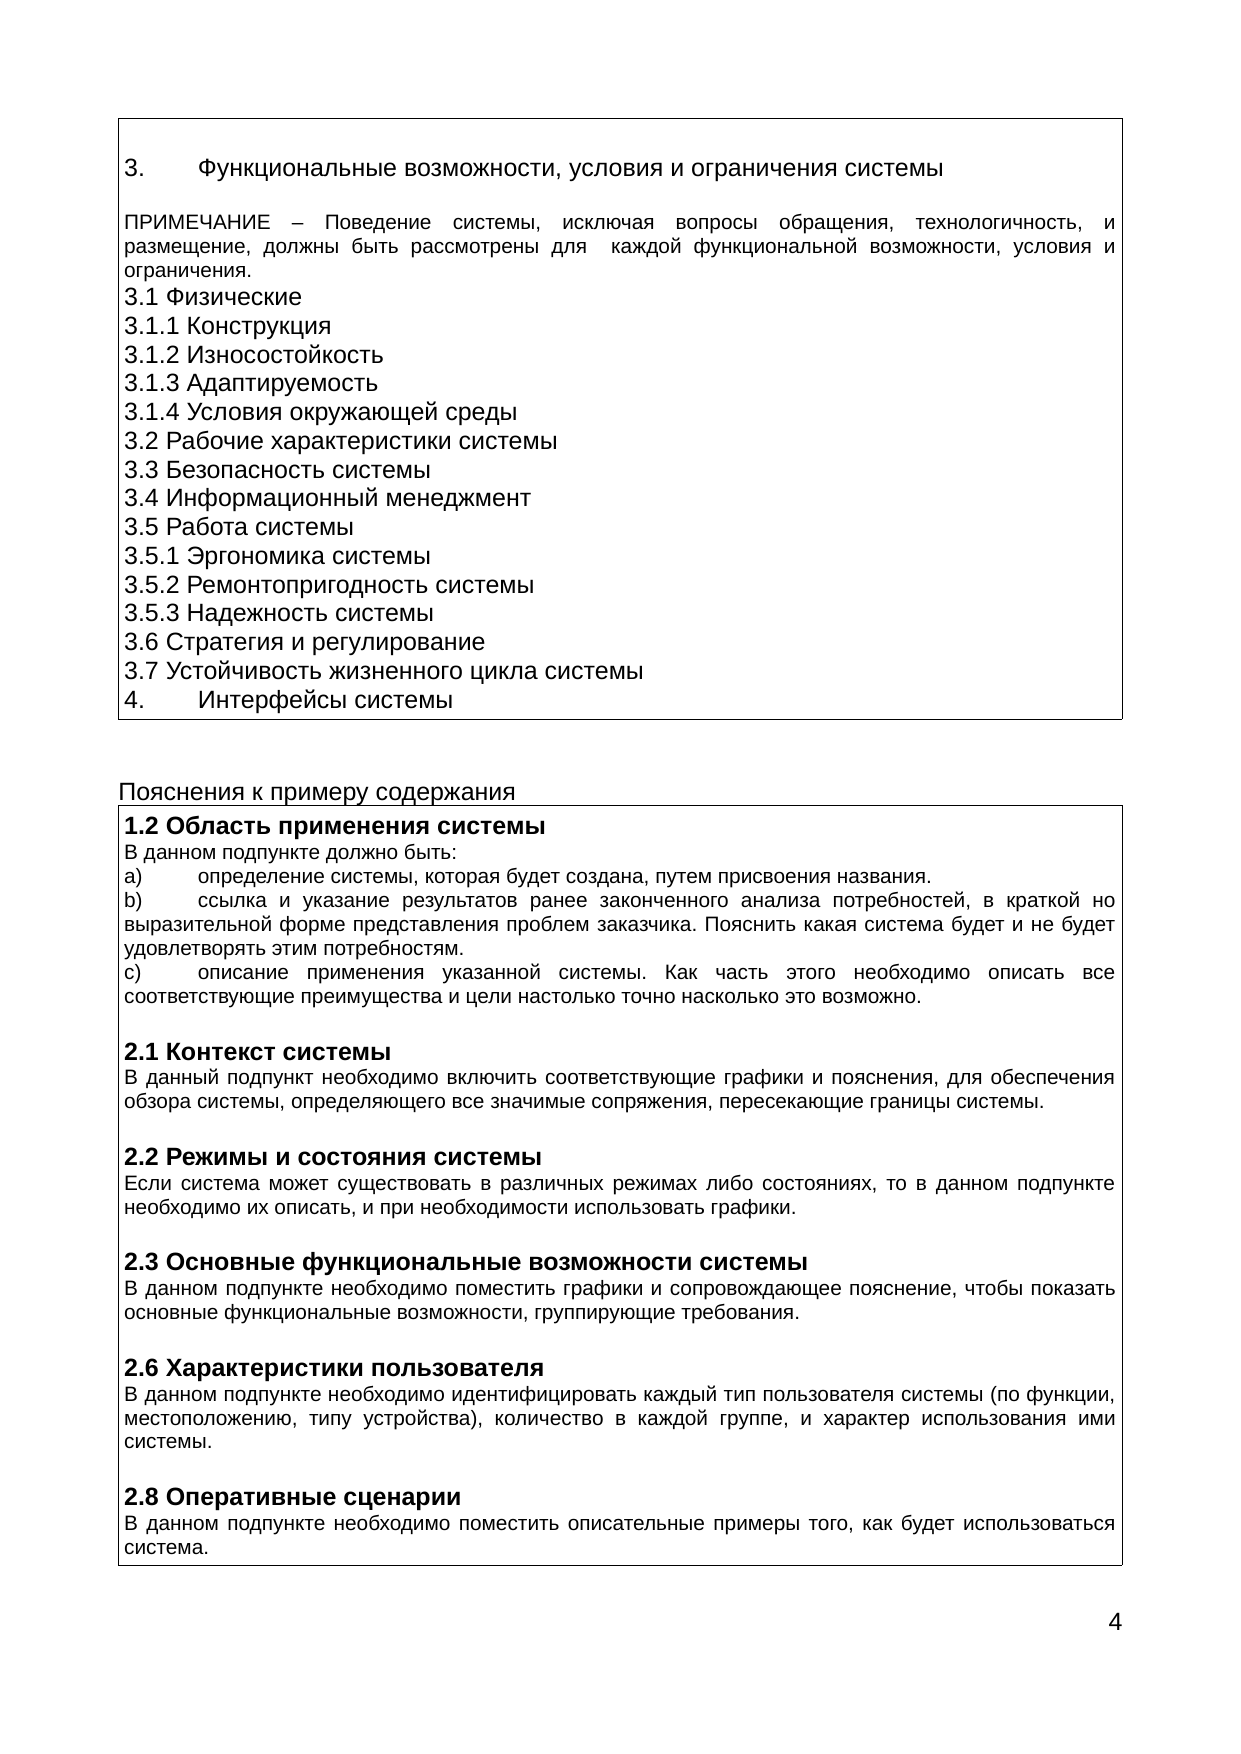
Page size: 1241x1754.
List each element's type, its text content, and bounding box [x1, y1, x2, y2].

text Пояснения к примеру содержания [118, 777, 1122, 805]
table_header 1.2 Область применения системы В данном подпункте должно быть: a) определение системы, которая будет создана, путем присвоения названия. b) ссылка и указание результатов ранее законченного анализа потребностей, в краткой но выразительной форме представления проблем заказчика. Пояснить какая система будет и не будет удовлетворять этим потребностям. c) описание применения указанной системы. Как часть этого необходимо описать все соответствующие преимущества и цели настолько точно насколько это возможно. 2.1 Контекст системы В данный подпункт необходимо включить соответствующие графики и пояснения, для обеспечения обзора системы, определяющего все значимые сопряжения, пересекающие границы системы. 2.2 Режимы и состояния системы Если система может существовать в различных режимах либо состояниях, то в данном подпункте необходимо их описать, и при необходимости использовать графики. 2.3 Основные функциональные возможности системы В данном подпункте необходимо поместить графики и сопровождающее пояснение, чтобы показать основные функциональные возможности, группирующие требования. 2.6 Характеристики пользователя В данном подпункте необходимо идентифицировать каждый тип пользователя системы (по функции, местоположению, типу устройства), количество в каждой группе, и характер использования ими системы. 2.8 Оперативные сценарии В данном подпункте необходимо поместить описательные примеры того, как будет использоваться система. [119, 806, 1122, 1564]
table_header 3. Функциональные возможности, условия и ограничения системы ПРИМЕЧАНИЕ – Поведение системы, исключая вопросы обращения, технологичность, и размещение, должны быть рассмотрены для каждой функциональной возможности, условия и ограничения. 3.1 Физические 3.1.1 Конструкция 3.1.2 Износостойкость 3.1.3 Адаптируемость 3.1.4 Условия окружающей среды 3.2 Рабочие характеристики системы 3.3 Безопасность системы 3.4 Информационный менеджмент 3.5 Работа системы 3.5.1 Эргономика системы 3.5.2 Ремонтопригодность системы 3.5.3 Надежность системы 3.6 Стратегия и регулирование 3.7 Устойчивость жизненного цикла системы 4. Интерфейсы системы [119, 119, 1122, 719]
